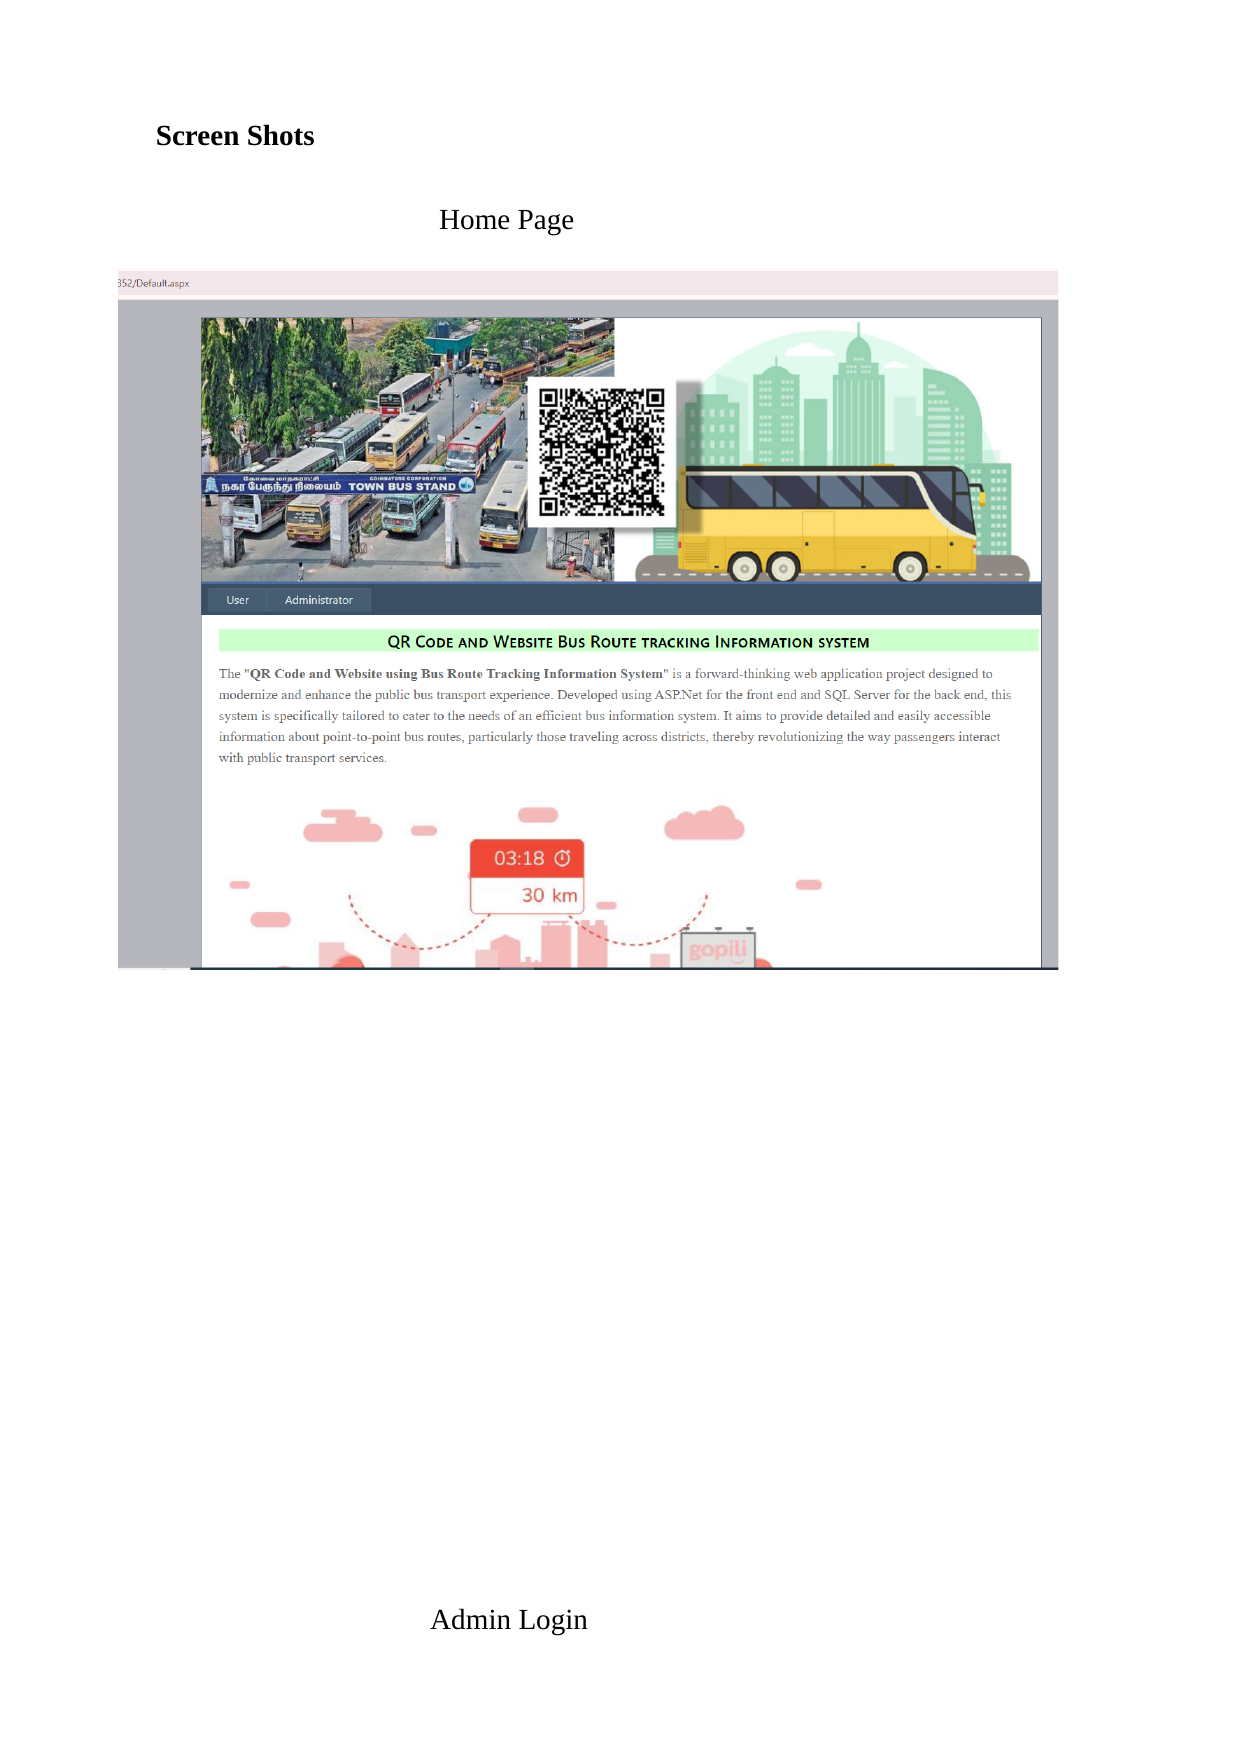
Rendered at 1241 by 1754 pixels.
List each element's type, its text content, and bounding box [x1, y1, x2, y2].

list Screen Shots [156, 118, 1122, 152]
text Home Page [118, 202, 1122, 235]
text Admin Login [118, 1602, 1122, 1635]
picture [118, 268, 1059, 970]
